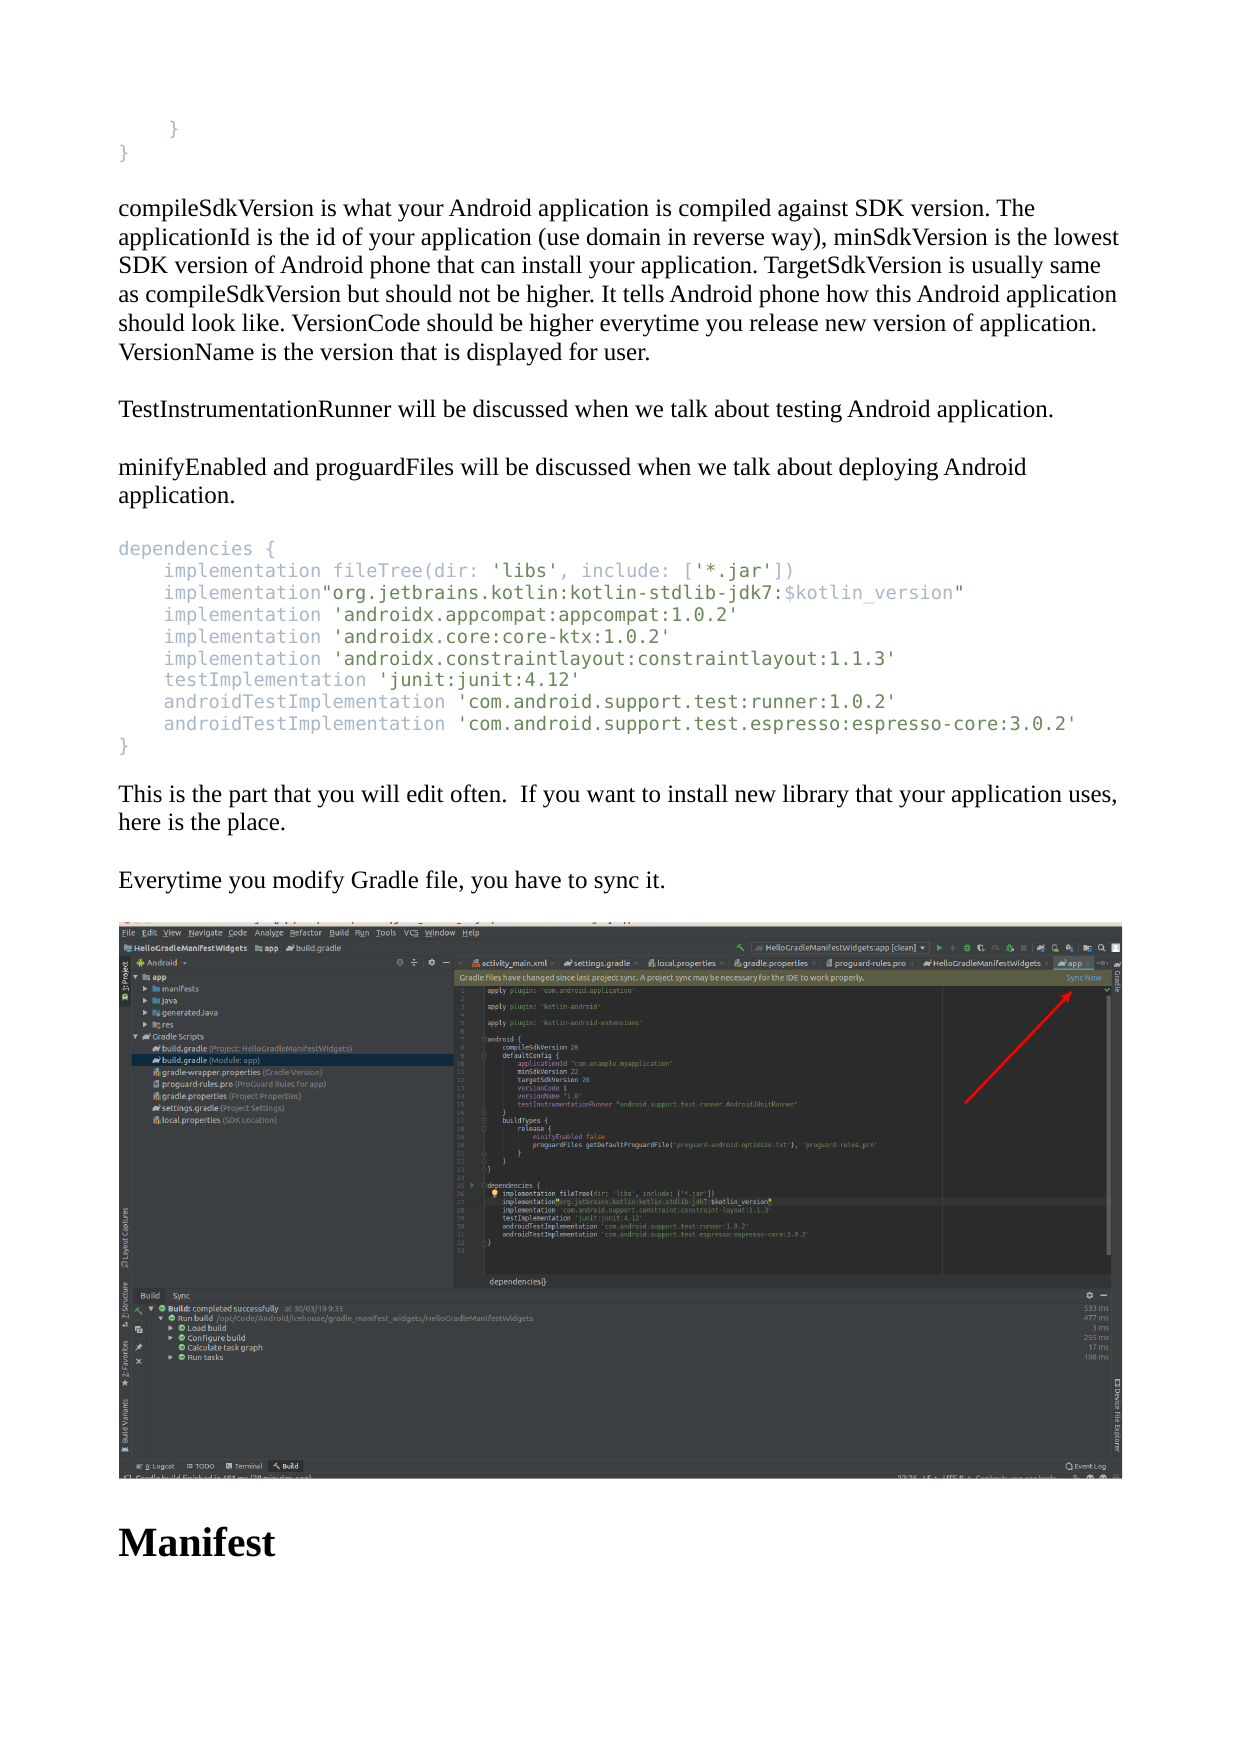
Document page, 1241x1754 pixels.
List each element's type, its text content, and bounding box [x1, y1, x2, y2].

text } [118, 142, 1122, 164]
text minifyEnabled and proguardFiles will be discussed when we talk about deploying Android application. [118, 452, 1122, 509]
text Manifest [118, 1517, 1122, 1565]
text } [118, 118, 1122, 142]
picture [118, 922, 1123, 1489]
text This is the part that you will edit often. If you want to install new library that your application uses, here is the place. [118, 779, 1122, 836]
text compileSdkVersion is what your Android application is compiled against SDK version. The applicationId is the id of your application (use domain in reverse way), minSdkVersion is the lowest SDK version of Android phone that can install your application. TargetSdkVersion is usually same as compileSdkVersion but should not be higher. It tells Android phone how this Android application should look like. VersionCode should be higher everytime you release new version of application. VersionName is the version that is displayed for user. [118, 193, 1122, 366]
text dependencies { implementation fileTree(dir: 'libs', include: ['*.jar']) implementation"org.jetbrains.kotlin:kotlin-stdlib-jdk7:$kotlin_version" implementation 'androidx.appcompat:appcompat:1.0.2' implementation 'androidx.core:core-ktx:1.0.2' implementation 'androidx.constraintlayout:constraintlayout:1.1.3' testImplementation 'junit:junit:4.12' androidTestImplementation 'com.android.support.test:runner:1.0.2' androidTestImplementation 'com.android.support.test.espresso:espresso-core:3.0.2' } [118, 538, 1122, 757]
text TestInstrumentationRunner will be discussed when we talk about testing Android application. [118, 394, 1122, 423]
text Everytime you modify Gradle file, you have to sync it. [118, 865, 1122, 894]
